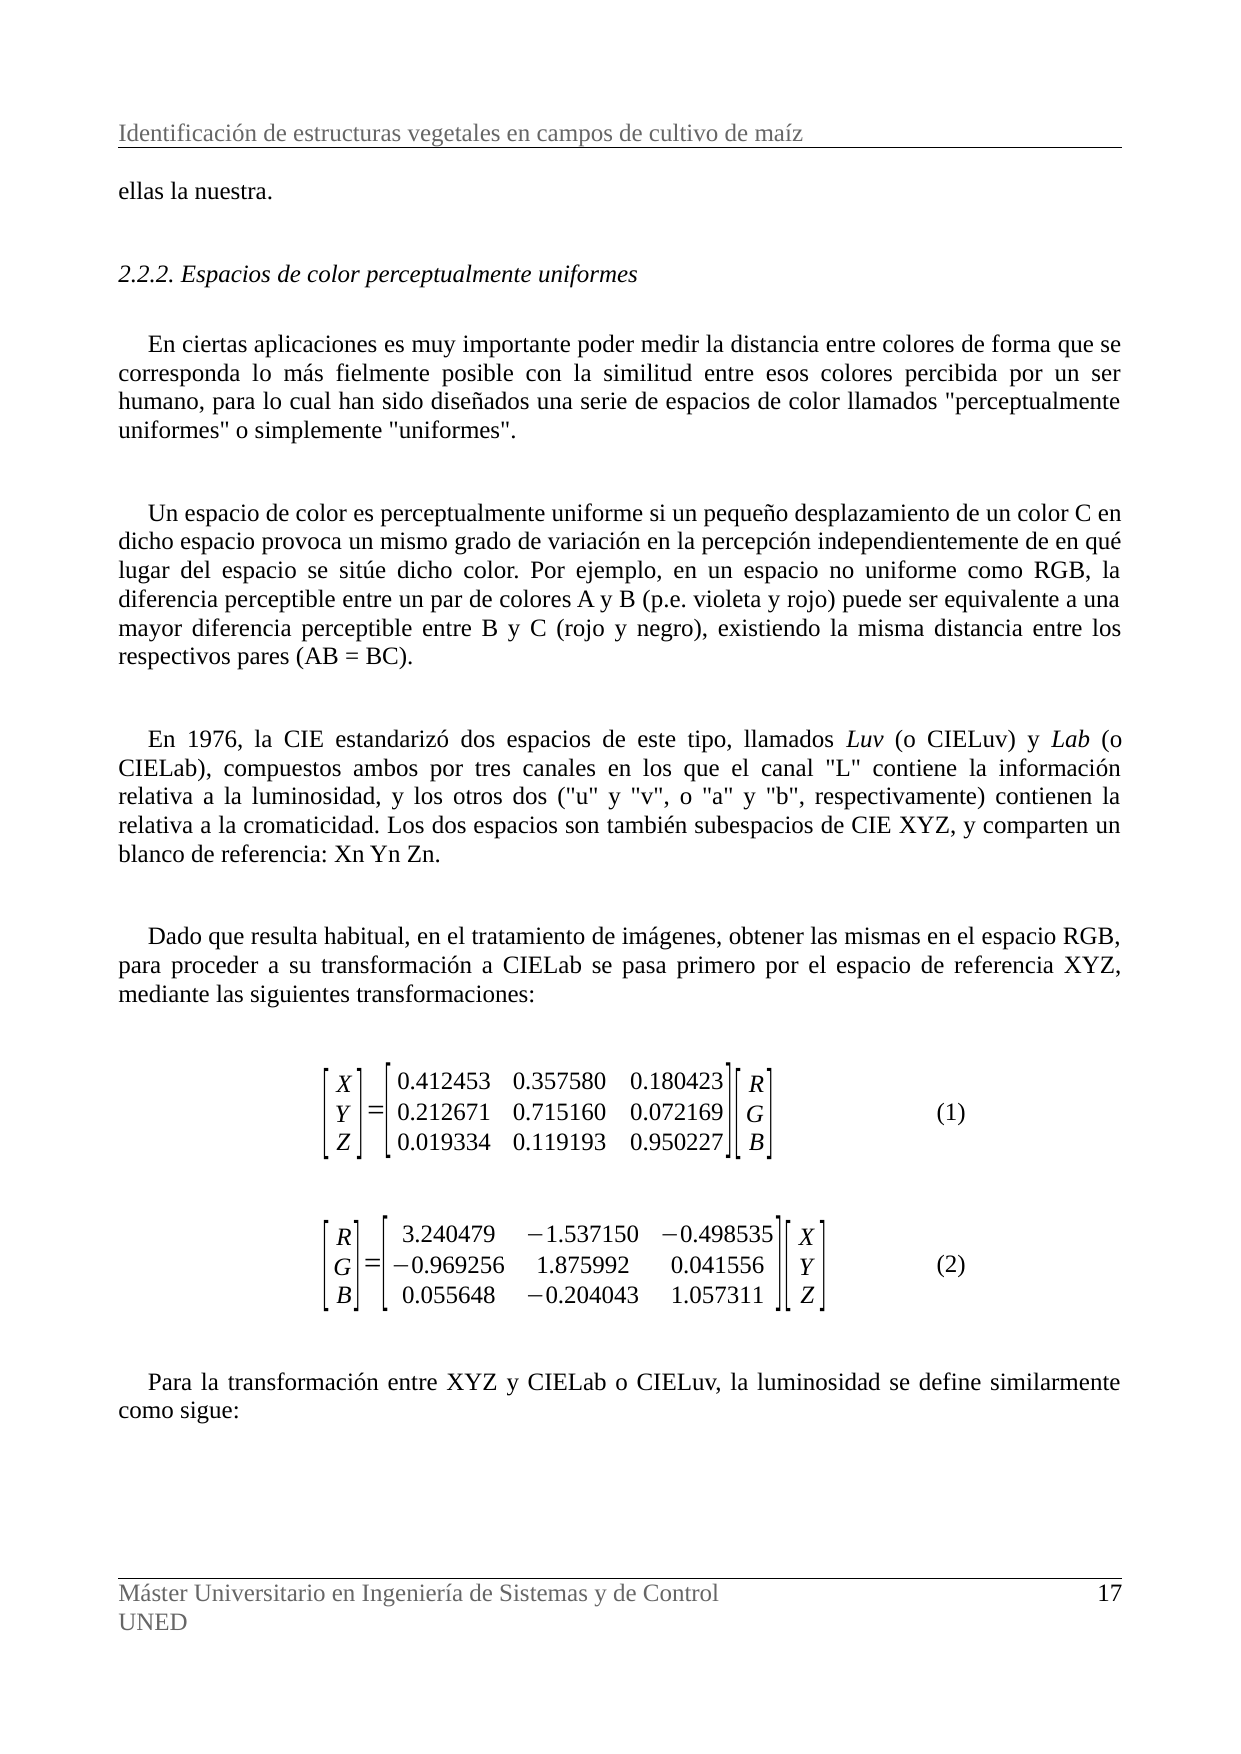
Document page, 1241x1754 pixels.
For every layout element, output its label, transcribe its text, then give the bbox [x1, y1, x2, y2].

text En ciertas aplicaciones es muy importante poder medir la distancia entre colores de forma que se corresponda lo más fielmente posible con la similitud entre esos colores percibida por un ser humano, para lo cual han sido diseñados una serie de espacios de color llamados "perceptualmente uniformes" o simplemente "uniformes". [118, 329, 1122, 444]
text Dado que resulta habitual, en el tratamiento de imágenes, obtener las mismas en el espacio RGB, para proceder a su transformación a CIELab se pasa primero por el espacio de referencia XYZ, mediante las siguientes transformaciones: [118, 921, 1122, 1008]
text Un espacio de color es perceptualmente uniforme si un pequeño desplazamiento de un color C en dicho espacio provoca un mismo grado de variación en la percepción independientemente de en qué lugar del espacio se sitúe dicho color. Por ejemplo, en un espacio no uniforme como RGB, la diferencia perceptible entre un par de colores A y B (p.e. violeta y rojo) puede ser equivalente a una mayor diferencia perceptible entre B y C (rojo y negro), existiendo la misma distancia entre los respectivos pares (AB = BC). [118, 498, 1122, 670]
text En 1976, la CIE estandarizó dos espacios de este tipo, llamados Luv (o CIELuv) y Lab (o CIELab), compuestos ambos por tres canales en los que el canal "L" contiene la información relativa a la luminosidad, y los otros dos ("u" y "v", o "a" y "b", respectivamente) contienen la relativa a la cromaticidad. Los dos espacios son también subespacios de CIE XYZ, y comparten un blanco de referencia: Xn Yn Zn. [118, 724, 1122, 868]
text (1) [118, 1061, 1122, 1160]
subtitle 2.2.2. Espacios de color perceptualmente uniformes [118, 259, 1122, 288]
text Para la transformación entre XYZ y CIELab o CIELuv, la luminosidad se define similarmente como sigue: [118, 1367, 1122, 1424]
text ellas la nuestra. [118, 176, 1122, 205]
text (2) [118, 1214, 1122, 1313]
